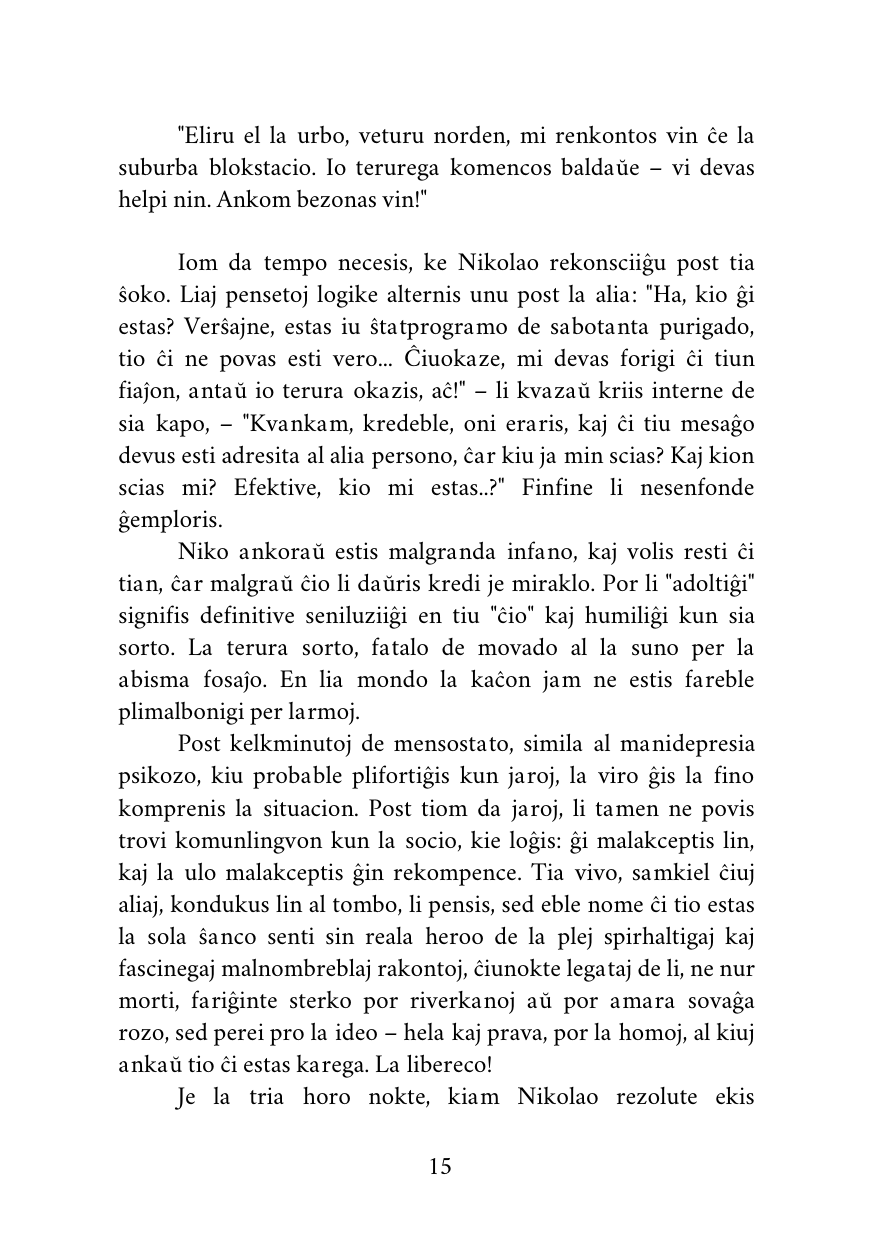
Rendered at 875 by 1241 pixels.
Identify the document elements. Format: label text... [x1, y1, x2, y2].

text Je la tria horo nokte, kiam Nikolao rezolute ekis [118, 1080, 756, 1112]
text Iom da tempo necesis, ke Nikolao rekonsciiĝu post tia ŝoko. Liaj pensetoj logike alternis unu post la alia: "Ha, kio ĝi estas? Verŝajne, estas iu ŝtatprogramo de sabotanta purigado, tio ĉi ne povas esti vero... Ĉiuokaze, mi devas forigi ĉi tiun fiaĵon, antaŭ io terura okazis, aĉ!" – li kvazaŭ kriis interne de sia kapo, – "Kvankam, kredeble, oni eraris, kaj ĉi tiu mesaĝo devus esti adresita al alia persono, ĉar kiu ja min scias? Kaj kion scias mi? Efektive, kio mi estas..?" Finfine li nesenfonde ĝemploris. [118, 246, 756, 534]
text "Eliru el la urbo, veturu norden, mi renkontos vin ĉe la suburba blokstacio. Io terurega komencos baldaŭe – vi devas helpi nin. Ankom bezonas vin!" [118, 118, 756, 214]
text Post kelkminutoj de mensostato, simila al manidepresia psikozo, kiu probable plifortiĝis kun jaroj, la viro ĝis la fino komprenis la situacion. Post tiom da jaroj, li tamen ne povis trovi komunlingvon kun la socio, kie loĝis: ĝi malakceptis lin, kaj la ulo malakceptis ĝin rekompence. Tia vivo, samkiel ĉiuj aliaj, kondukus lin al tombo, li pensis, sed eble nome ĉi tio estas la sola ŝanco senti sin reala heroo de la plej spirhaltigaj kaj fascinegaj malnombreblaj rakontoj, ĉiunokte legataj de li, ne nur morti, fariĝinte sterko por riverkanoj aŭ por amara sovaĝa rozo, sed perei pro la ideo – hela kaj prava, por la homoj, al kiuj ankaŭ tio ĉi estas karega. La libereco! [118, 727, 756, 1080]
text Niko ankoraŭ estis malgranda infano, kaj volis resti ĉi tian, ĉar malgraŭ ĉio li daŭris kredi je miraklo. Por li "adoltiĝi" signifis definitive seniluziiĝi en tiu "ĉio" kaj humiliĝi kun sia sorto. La terura sorto, fatalo de movado al la suno per la abisma fosaĵo. En lia mondo la kaĉon jam ne estis fareble plimalbonigi per larmoj. [118, 534, 756, 727]
